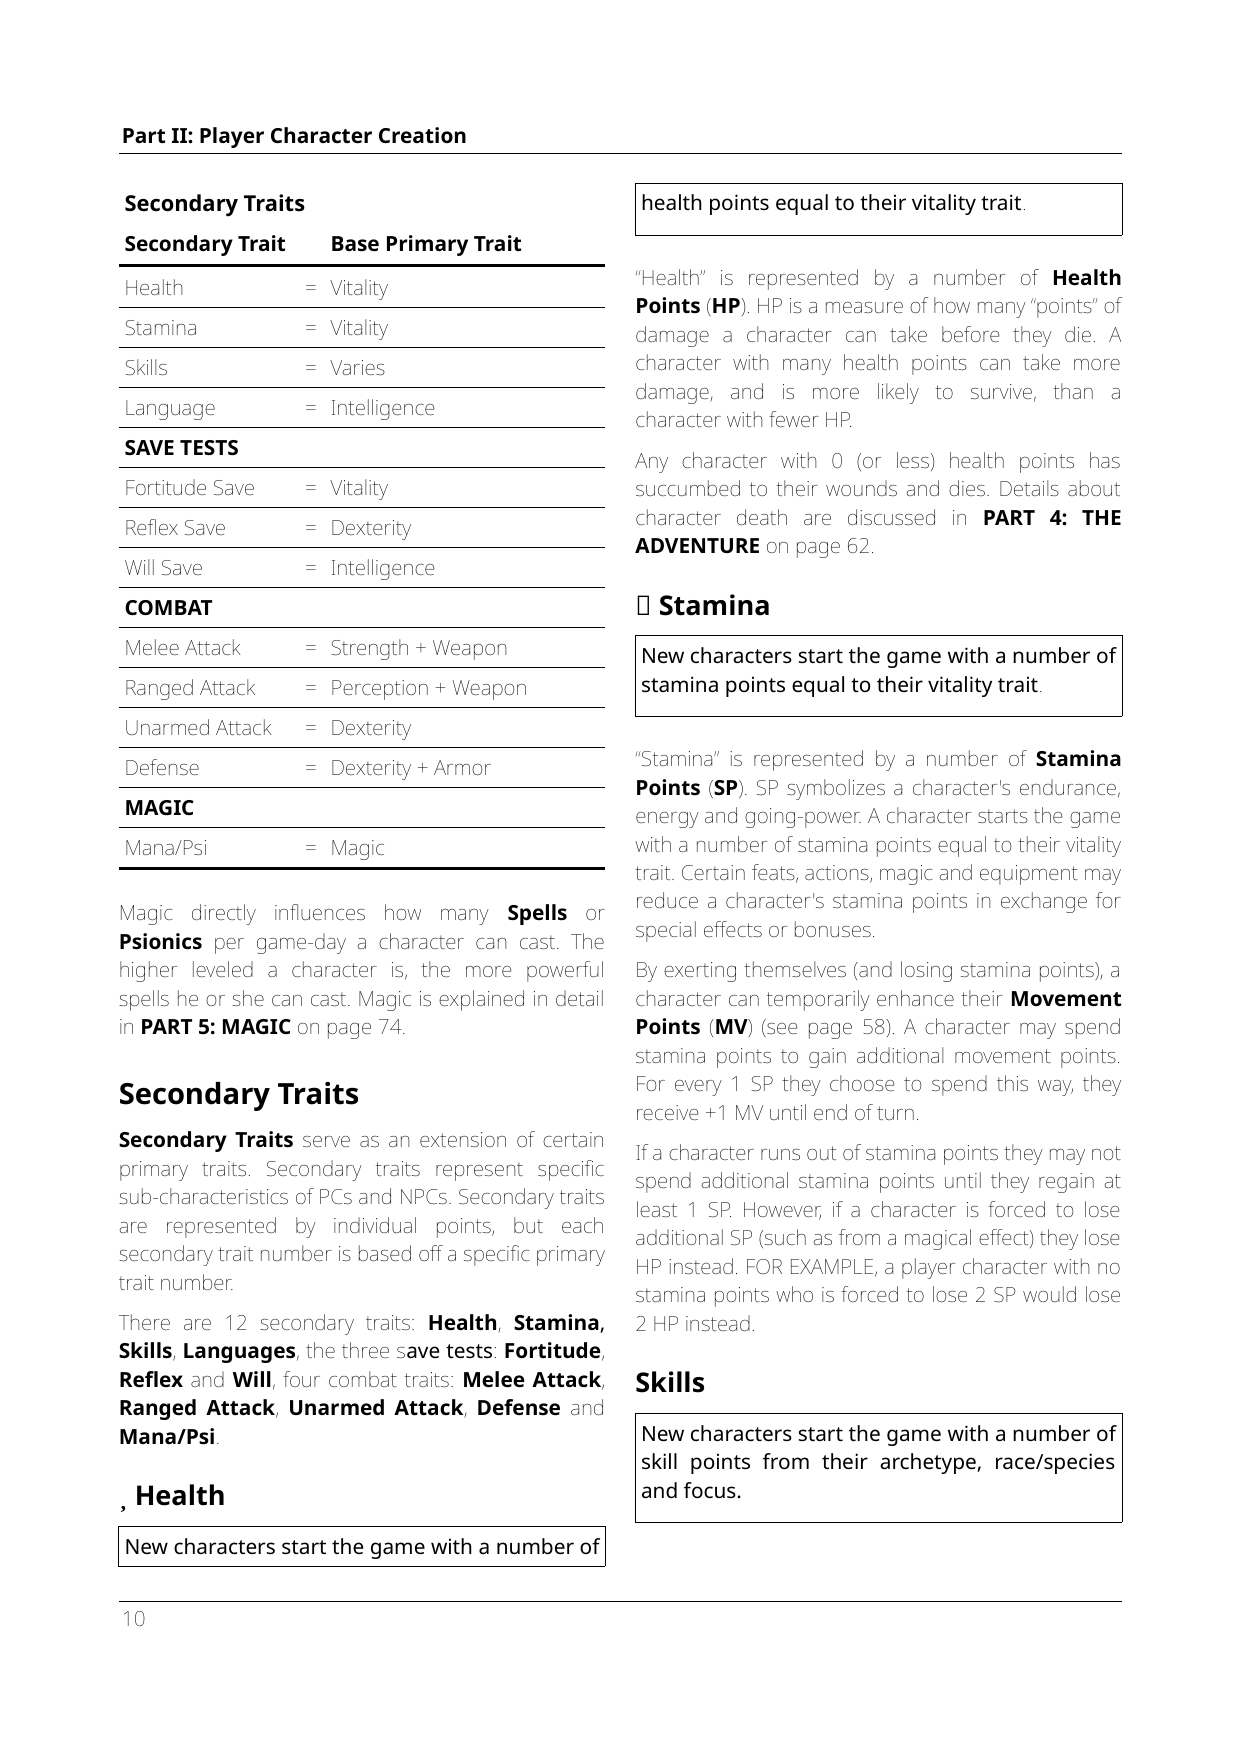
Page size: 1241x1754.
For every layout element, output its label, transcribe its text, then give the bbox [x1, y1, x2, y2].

table_header health points equal to their vitality trait. [636, 184, 1122, 234]
text Magic directly influences how many Spells or Psionics per game-day a character can cast. The higher leveled a character is, the more powerful spells he or she can cast. Magic is explained in detail in PART 5: MAGIC on page 49. [118, 870, 605, 1041]
table_header New characters start the game with a number of skill points from their archetype, race/species and focus. [636, 1414, 1122, 1522]
table_cell Base Primary Trait [325, 224, 605, 264]
table_cell Ranged Attack [119, 668, 297, 707]
text By exerting themselves (and losing stamina points), a character can temporarily enhance their Movement Points (MV) (see page 38). A character may spend stamina points to gain additional movement points. For every 1 SP they choose to spend this way, they receive +1 MV until end of turn. [635, 955, 1122, 1126]
table_cell = [297, 348, 325, 387]
table_cell = [297, 388, 325, 427]
table_cell Reflex Save [119, 508, 297, 547]
table_cell Stamina [119, 308, 297, 347]
table_cell Will Save [119, 548, 297, 587]
table_cell Dexterity [325, 508, 605, 547]
text There are 12 secondary traits: Health, Stamina, Skills, Languages, the three save tests: Fortitude, Reflex and Will, four combat traits: Melee Attack, Ranged Attack, Unarmed Attack, Defense and Mana/Psi. [118, 1308, 605, 1450]
subtitle Skills [635, 1364, 1122, 1401]
text [635, 1523, 1122, 1550]
table_cell Health [119, 267, 297, 307]
text “Health” is represented by a number of Health Points (HP). HP is a measure of how many “points” of damage a character can take before they die. A character with many health points can take more damage, and is more likely to survive, than a character with fewer HP. [635, 236, 1122, 434]
table_cell Vitality [325, 468, 605, 507]
table_cell Vitality [325, 308, 605, 347]
table_cell Secondary Trait [119, 224, 297, 264]
table_cell = [297, 828, 325, 867]
table_header New characters start the game with a number of [119, 1527, 605, 1566]
table_cell = [297, 267, 325, 307]
table_cell [297, 224, 325, 264]
table_cell Vitality [325, 267, 605, 307]
table_cell = [297, 548, 325, 587]
table_cell Intelligence [325, 388, 605, 427]
table_cell SAVE TESTS [119, 428, 605, 467]
table_cell Language [119, 388, 297, 427]
subtitle  Health [118, 1477, 605, 1514]
table_cell = [297, 308, 325, 347]
table_cell Defense [119, 748, 297, 787]
text Secondary Traits serve as an extension of certain primary traits. Secondary traits represent specific sub-characteristics of PCs and NPCs. Secondary traits are represented by individual points, but each secondary trait number is based off a specific primary trait number. [118, 1126, 605, 1296]
table_cell Fortitude Save [119, 468, 297, 507]
table_cell Dexterity + Armor [325, 748, 605, 787]
text Any character with 0 (or less) health points has succumbed to their wounds and dies. Details about character death are discussed in PART 4: THE ADVENTURE on page 41. [635, 446, 1122, 559]
table_cell = [297, 748, 325, 787]
table_cell = [297, 508, 325, 547]
subtitle  Stamina [635, 586, 1122, 623]
table_cell Intelligence [325, 548, 605, 587]
text If a character runs out of stamina points they may not spend additional stamina points until they regain at least 1 SP. However, if a character is forced to lose additional SP (such as from a magical effect) they lose HP instead. FOR EXAMPLE, a player character with no stamina points who is forced to lose 2 SP would lose 2 HP instead. [635, 1138, 1122, 1337]
table_cell Unarmed Attack [119, 708, 297, 747]
table_header Secondary Traits [119, 183, 605, 224]
text “Stamina” is represented by a number of Stamina Points (SP). SP symbolizes a character's endurance, energy and going-power. A character starts the game with a number of stamina points equal to their vitality trait. Certain feats, actions, magic and equipment may reduce a character's stamina points in exchange for special effects or bonuses. [635, 717, 1122, 943]
table_cell Mana/Psi [119, 828, 297, 867]
table_cell COMBAT [119, 588, 605, 627]
table_cell = [297, 668, 325, 707]
table_cell Perception + Weapon [325, 668, 605, 707]
table_cell MAGIC [119, 788, 605, 827]
table_cell Skills [119, 348, 297, 387]
table_cell = [297, 628, 325, 667]
table_cell Varies [325, 348, 605, 387]
table_cell Magic [325, 828, 605, 867]
table_cell Strength + Weapon [325, 628, 605, 667]
table_cell Melee Attack [119, 628, 297, 667]
table_cell Dexterity [325, 708, 605, 747]
table_cell = [297, 468, 325, 507]
subtitle Secondary Traits [118, 1073, 605, 1113]
table_header New characters start the game with a number of stamina points equal to their vitality trait. [636, 636, 1122, 716]
table_cell = [297, 708, 325, 747]
